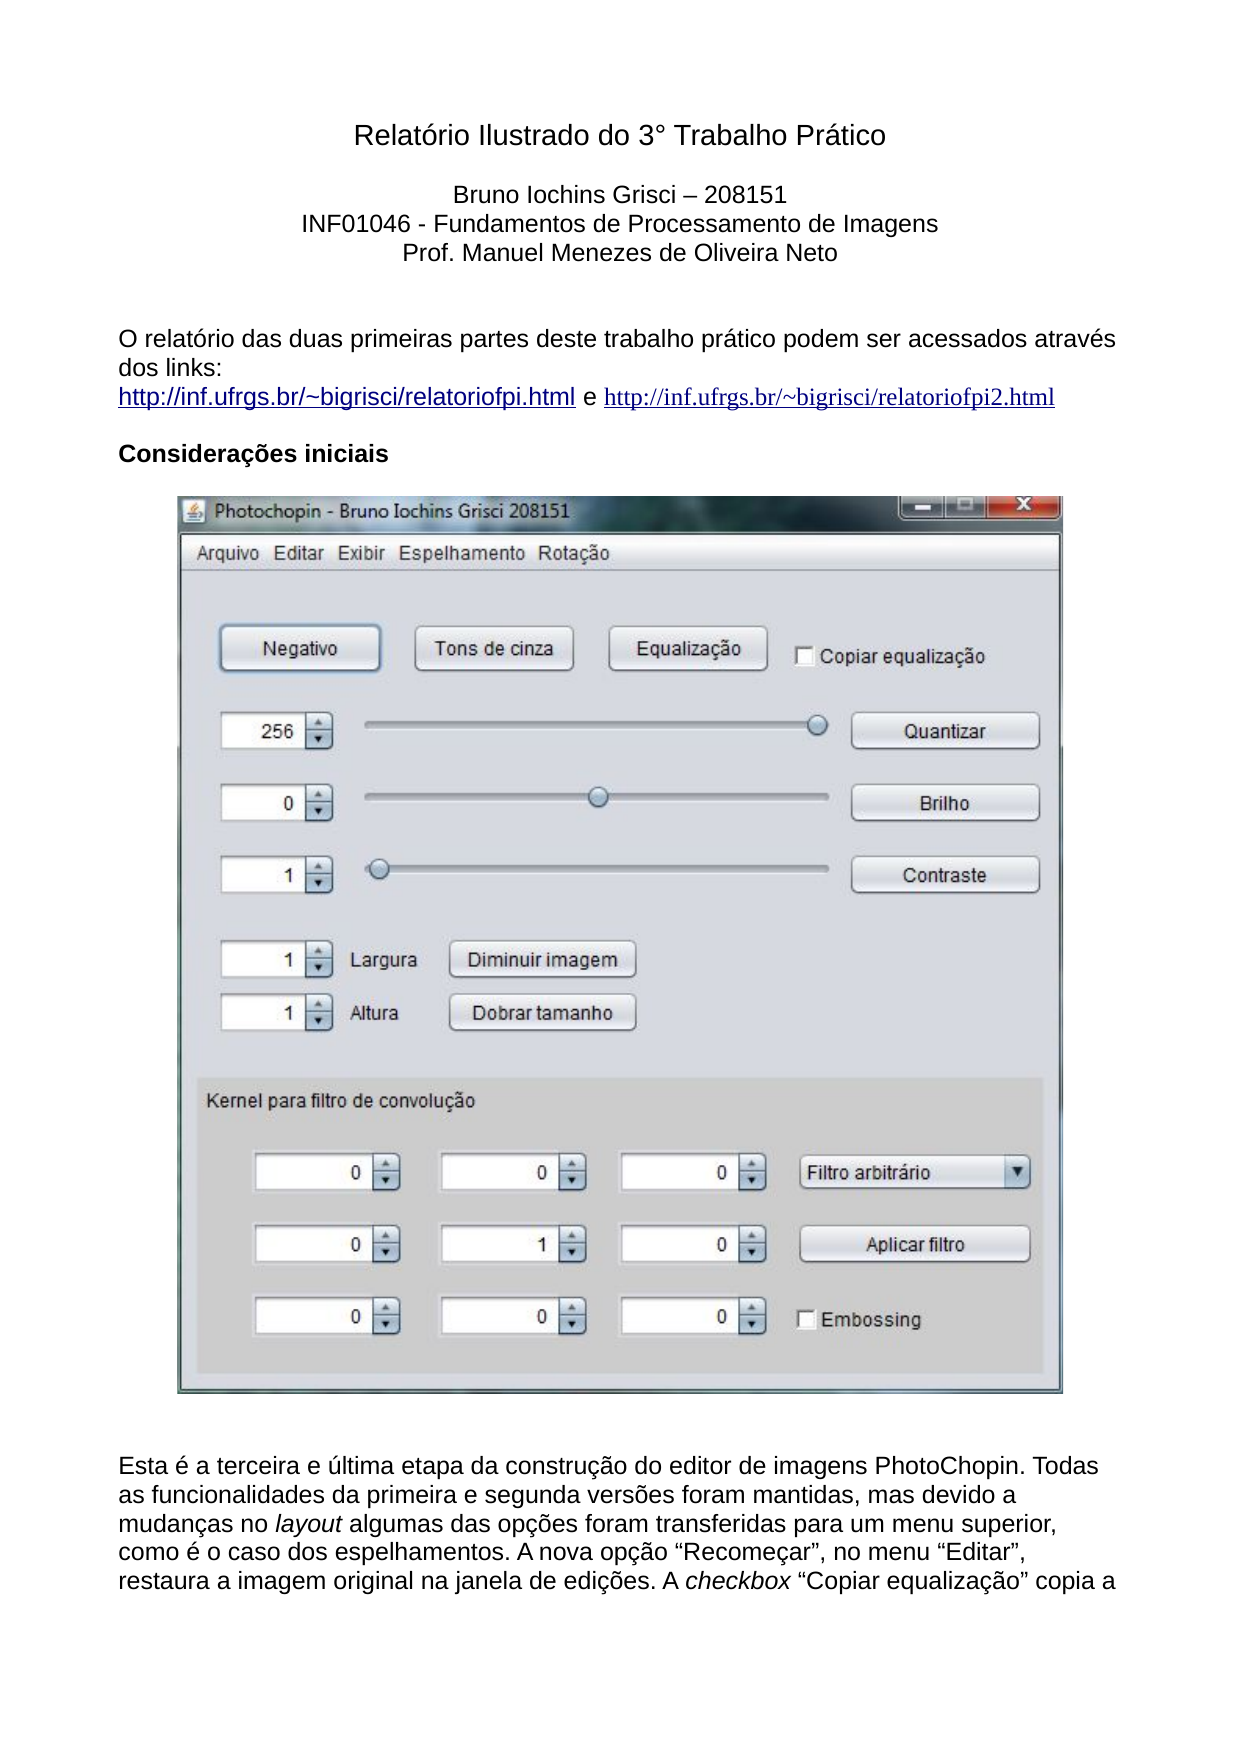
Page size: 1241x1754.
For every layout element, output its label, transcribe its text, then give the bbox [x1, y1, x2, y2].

picture [177, 496, 1064, 1394]
text Esta é a terceira e última etapa da construção do editor de imagens PhotoChopin. Todas as funcionalidades da primeira e segunda versões foram mantidas, mas devido a mudanças no layout algumas das opções foram transferidas para um menu superior, como é o caso dos espelhamentos. A nova opção “Recomeçar”, no menu “Editar”, restaura a imagem original na janela de edições. A checkbox “Copiar equalização” copia a [118, 1451, 1122, 1595]
text INF01046 - Fundamentos de Processamento de Imagens [118, 209, 1122, 238]
text O relatório das duas primeiras partes deste trabalho prático podem ser acessados através dos links: [118, 324, 1122, 382]
text Relatório Ilustrado do 3° Trabalho Prático [118, 118, 1122, 152]
text Considerações iniciais [118, 439, 1122, 468]
text Bruno Iochins Grisci – 208151 [118, 180, 1122, 209]
text http://inf.ufrgs.br/~bigrisci/relatoriofpi.html e http://inf.ufrgs.br/~bigrisci/relatoriofpi2.html [118, 382, 1122, 411]
text Prof. Manuel Menezes de Oliveira Neto [118, 238, 1122, 267]
